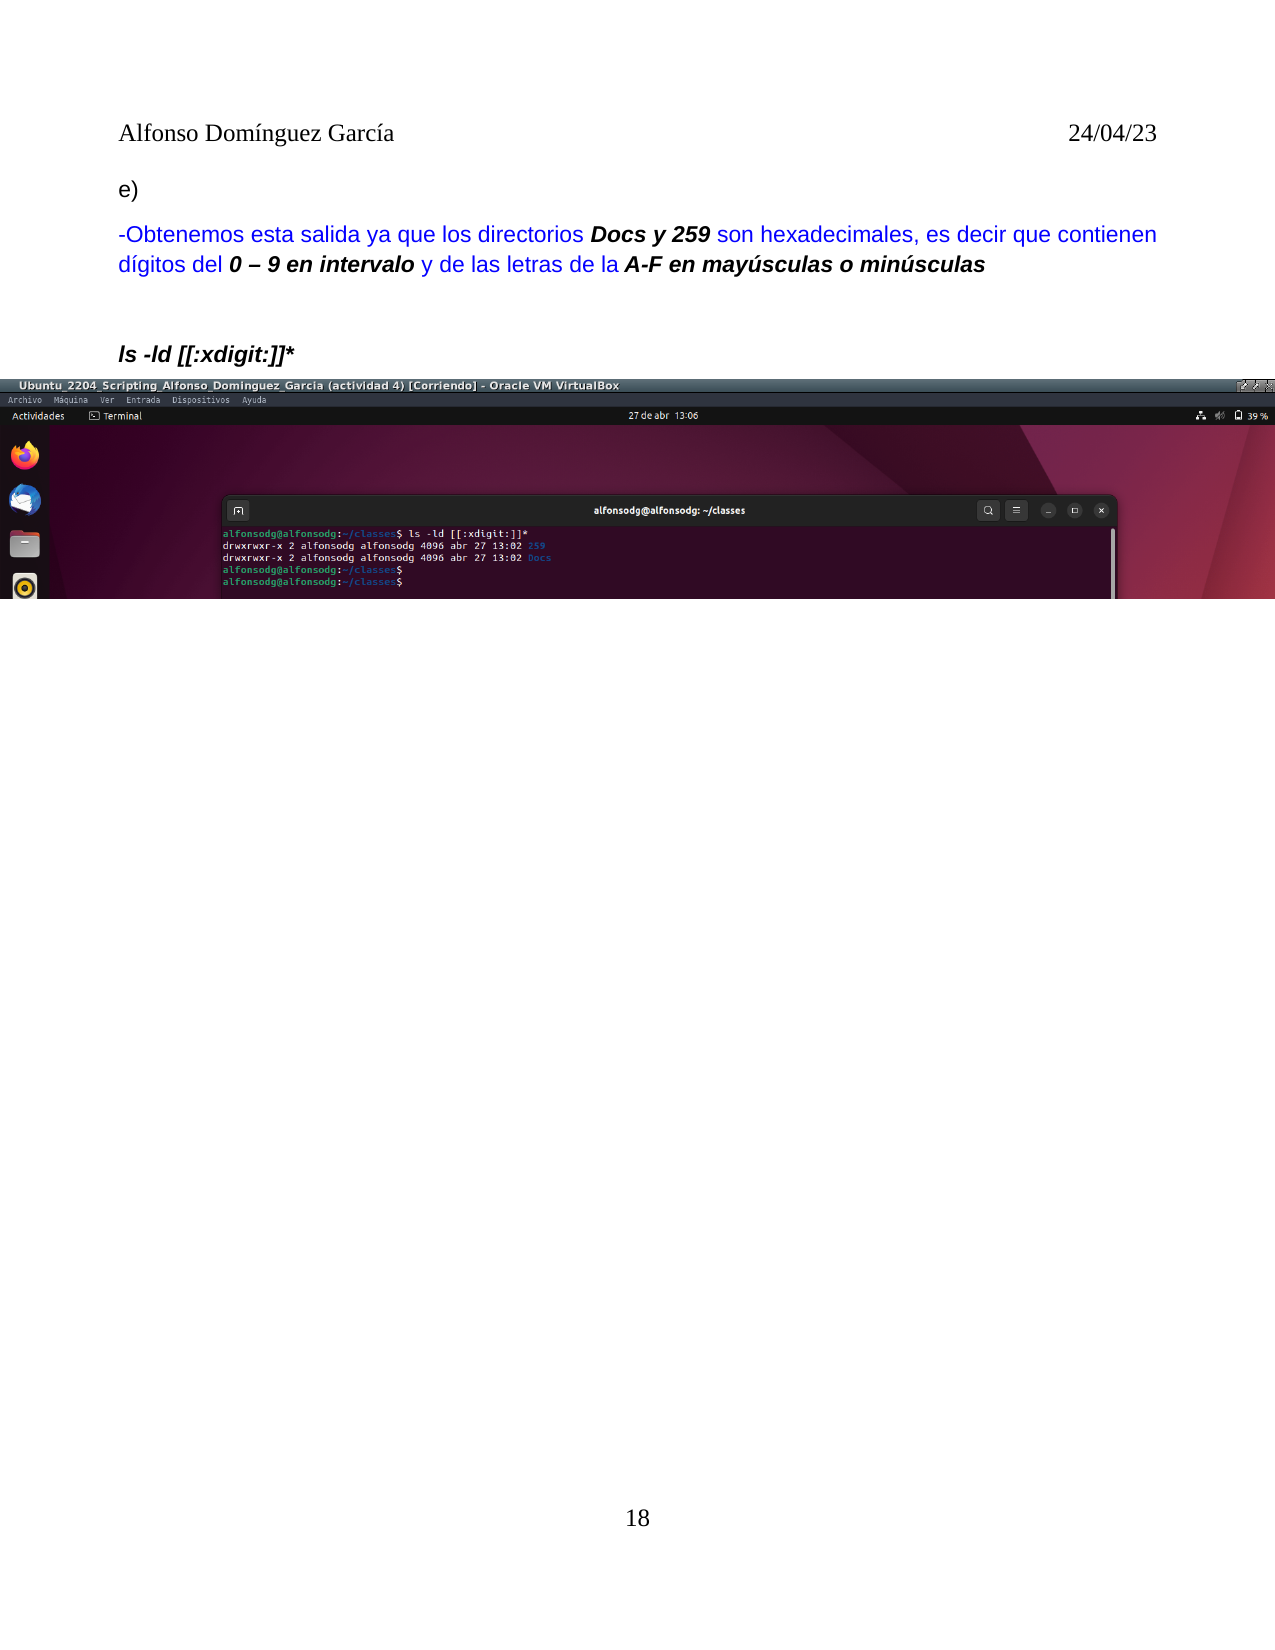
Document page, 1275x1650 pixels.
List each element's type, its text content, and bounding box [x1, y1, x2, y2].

text ls -ld [[:xdigit:]]* [118, 341, 1157, 367]
text e) [118, 176, 1157, 203]
picture [0, 379, 1275, 599]
text -Obtenemos esta salida ya que los directorios Docs y 259 son hexadecimales, es decir que contienen dígitos del 0 – 9 en intervalo y de las letras de la A-F en mayúsculas o minúsculas [118, 221, 1157, 278]
